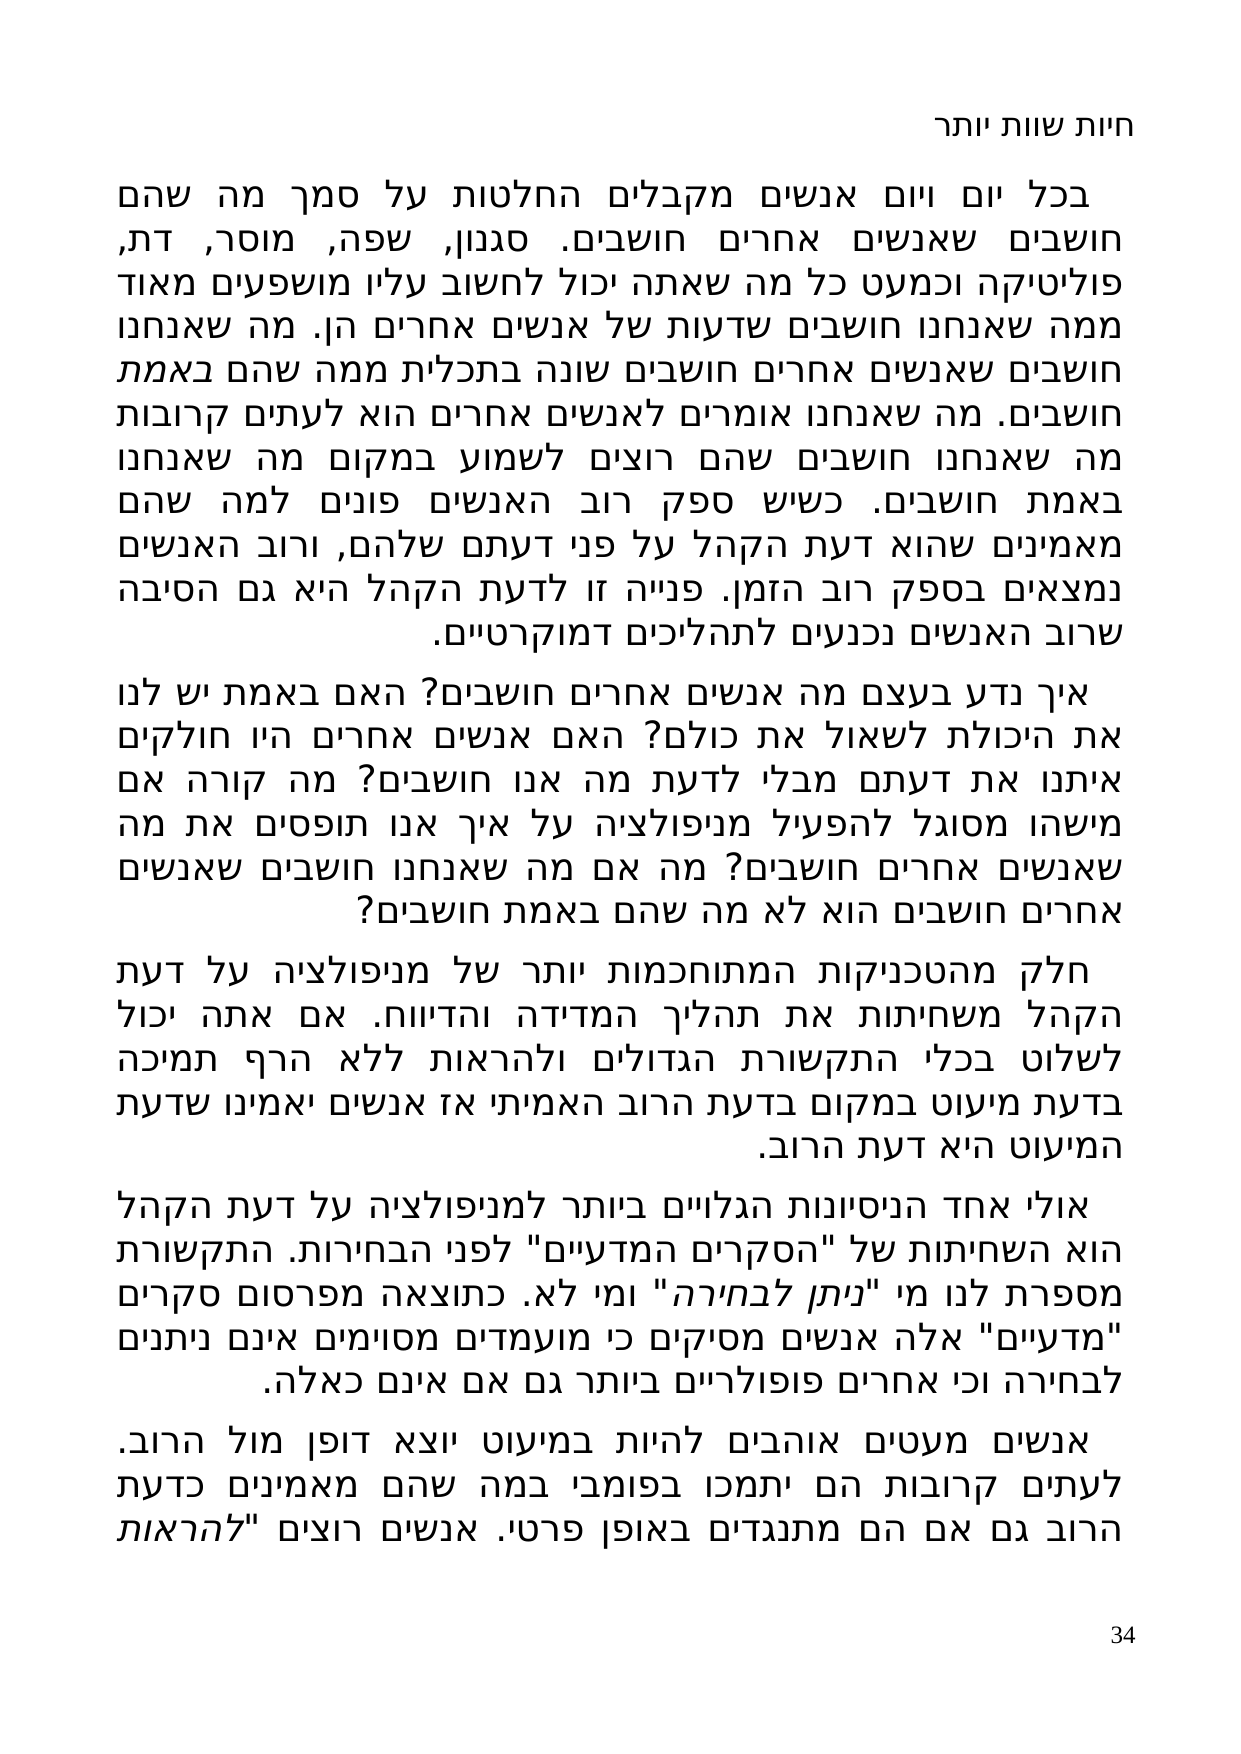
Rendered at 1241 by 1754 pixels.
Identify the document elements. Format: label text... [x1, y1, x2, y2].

text אנשים מעטים אוהבים להיות במיעוט יוצא דופן מול הרוב. לעתים קרובות הם יתמכו בפומבי במה שהם מאמינים כדעת הרוב גם אם הם מתנגדים באופן פרטי. אנשים רוצים "להראות [116, 1419, 1124, 1550]
text בכל יום ויום אנשים מקבלים החלטות על סמך מה שהם חושבים שאנשים אחרים חושבים. סגנון, שפה, מוסר, דת, פוליטיקה וכמעט כל מה שאתה יכול לחשוב עליו מושפעים מאוד ממה שאנחנו חושבים שדעות של אנשים אחרים הן. מה שאנחנו חושבים שאנשים אחרים חושבים שונה בתכלית ממה שהם באמת חושבים. מה שאנחנו אומרים לאנשים אחרים הוא לעתים קרובות מה שאנחנו חושבים שהם רוצים לשמוע במקום מה שאנחנו באמת חושבים. כשיש ספק רוב האנשים פונים למה שהם מאמינים שהוא דעת הקהל על פני דעתם שלהם, ורוב האנשים נמצאים בספק רוב הזמן. פנייה זו לדעת הקהל היא גם הסיבה שרוב האנשים נכנעים לתהליכים דמוקרטיים. [116, 172, 1124, 654]
text איך נדע בעצם מה אנשים אחרים חושבים? האם באמת יש לנו את היכולת לשאול את כולם? האם אנשים אחרים היו חולקים איתנו את דעתם מבלי לדעת מה אנו חושבים? מה קורה אם מישהו מסוגל להפעיל מניפולציה על איך אנו תופסים את מה שאנשים אחרים חושבים? מה אם מה שאנחנו חושבים שאנשים אחרים חושבים הוא לא מה שהם באמת חושבים? [116, 670, 1124, 932]
text חלק מהטכניקות המתוחכמות יותר של מניפולציה על דעת הקהל משחיתות את תהליך המדידה והדיווח. אם אתה יכול לשלוט בכלי התקשורת הגדולים ולהראות ללא הרף תמיכה בדעת מיעוט במקום בדעת הרוב האמיתי אז אנשים יאמינו שדעת המיעוט היא דעת הרוב. [116, 949, 1124, 1167]
text אולי אחד הניסיונות הגלויים ביותר למניפולציה על דעת הקהל הוא השחיתות של "הסקרים המדעיים" לפני הבחירות. התקשורת מספרת לנו מי "ניתן לבחירה" ומי לא. כתוצאה מפרסום סקרים "מדעיים" אלה אנשים מסיקים כי מועמדים מסוימים אינם ניתנים לבחירה וכי אחרים פופולריים ביותר גם אם אינם כאלה. [116, 1184, 1124, 1402]
